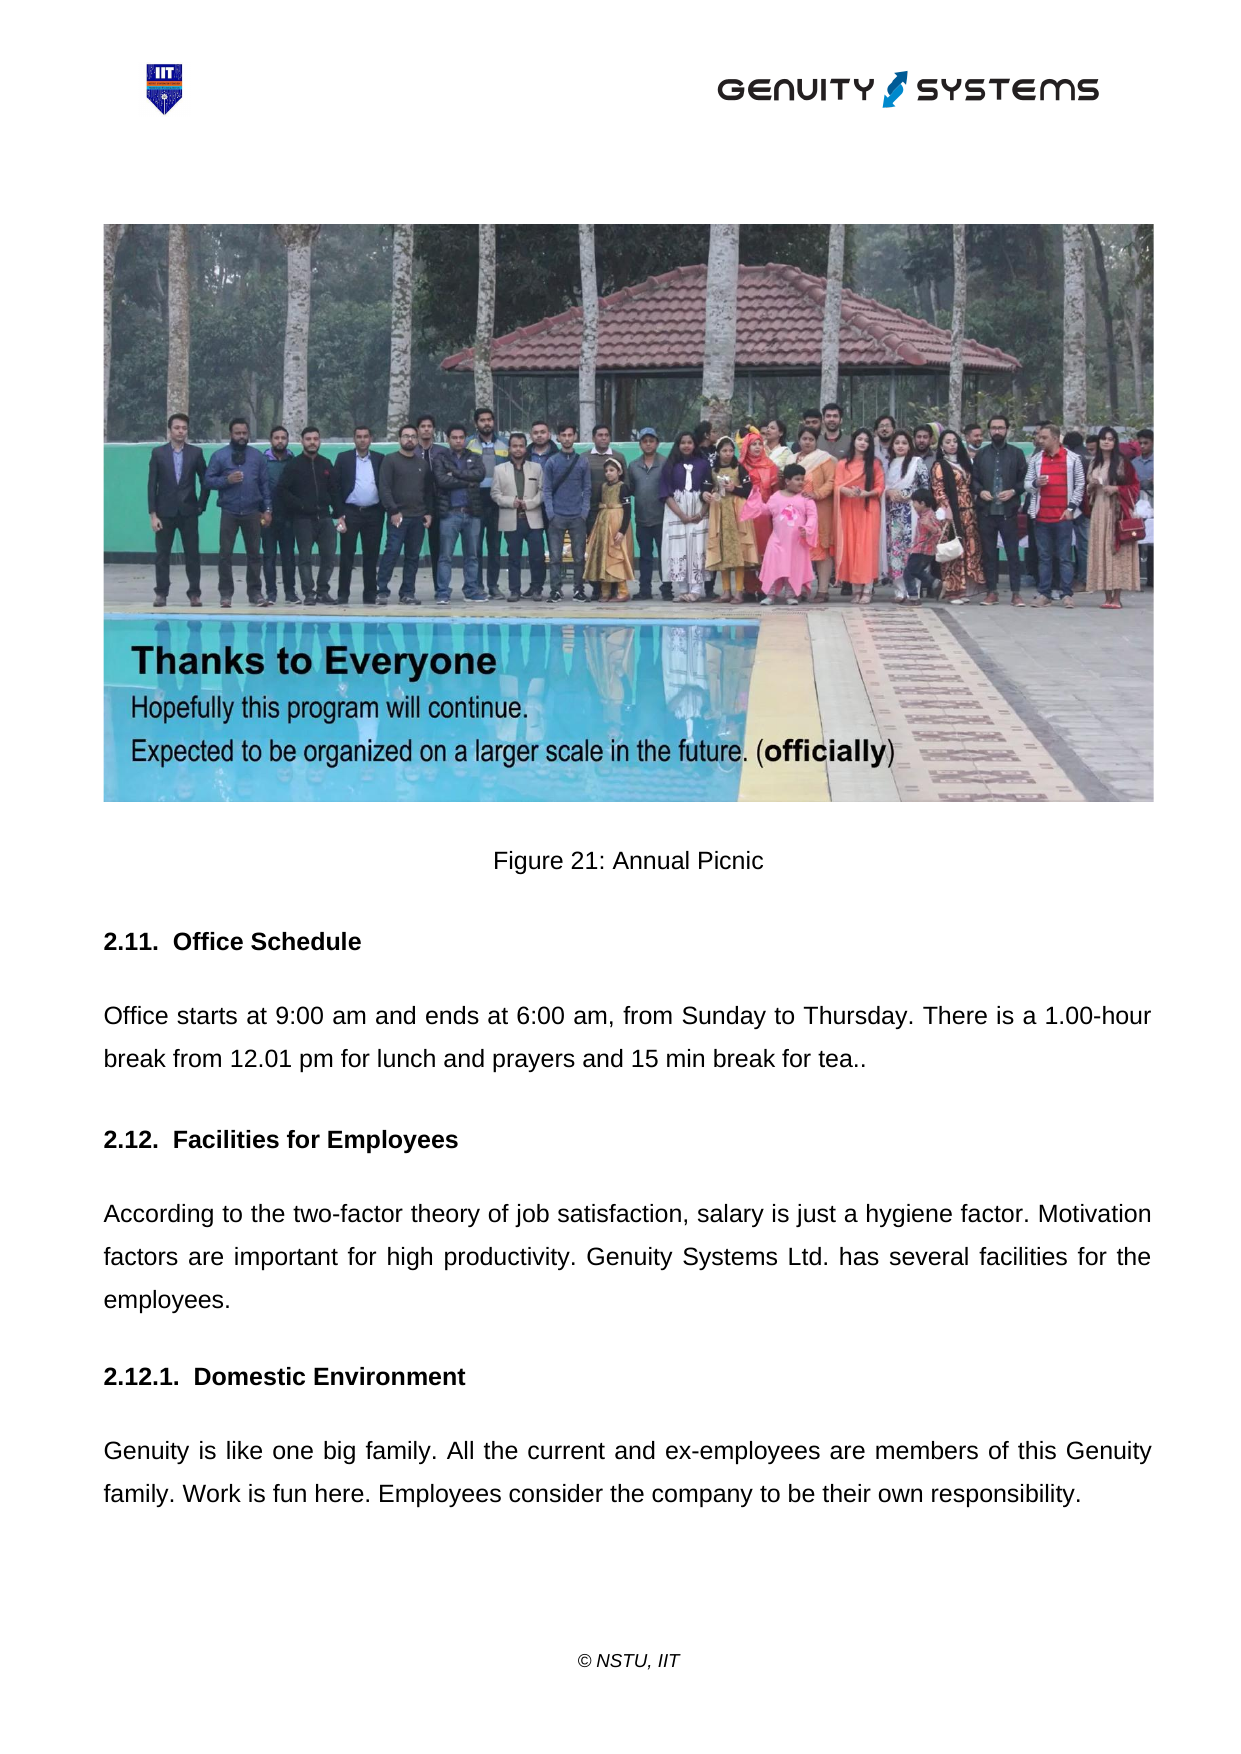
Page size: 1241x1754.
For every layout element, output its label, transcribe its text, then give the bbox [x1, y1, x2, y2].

subtitle 2.12.1. Domestic Environment [103, 1362, 1153, 1390]
subtitle 2.12. Facilities for Employees [103, 1124, 1153, 1153]
text Genuity is like one big family. All the current and ex-employees are members of this Genuity family. Work is fun here. Employees consider the company to be their own responsibility. [103, 1436, 1153, 1508]
picture [137, 62, 192, 117]
text Figure 21: Annual Picnic [103, 846, 1153, 874]
text Office starts at 9:00 am and ends at 6:00 am, from Sunday to Thursday. There is a 1.00-hour break from 12.01 pm for lunch and prayers and 15 min break for tea.. [103, 1001, 1153, 1073]
picture [103, 224, 1154, 802]
picture [714, 70, 1101, 108]
text According to the two-factor theory of job satisfaction, salary is just a hygiene factor. Motivation factors are important for high productivity. Genuity Systems Ltd. has several facilities for the employees. [103, 1199, 1153, 1314]
subtitle 2.11. Office Schedule [103, 926, 1153, 955]
